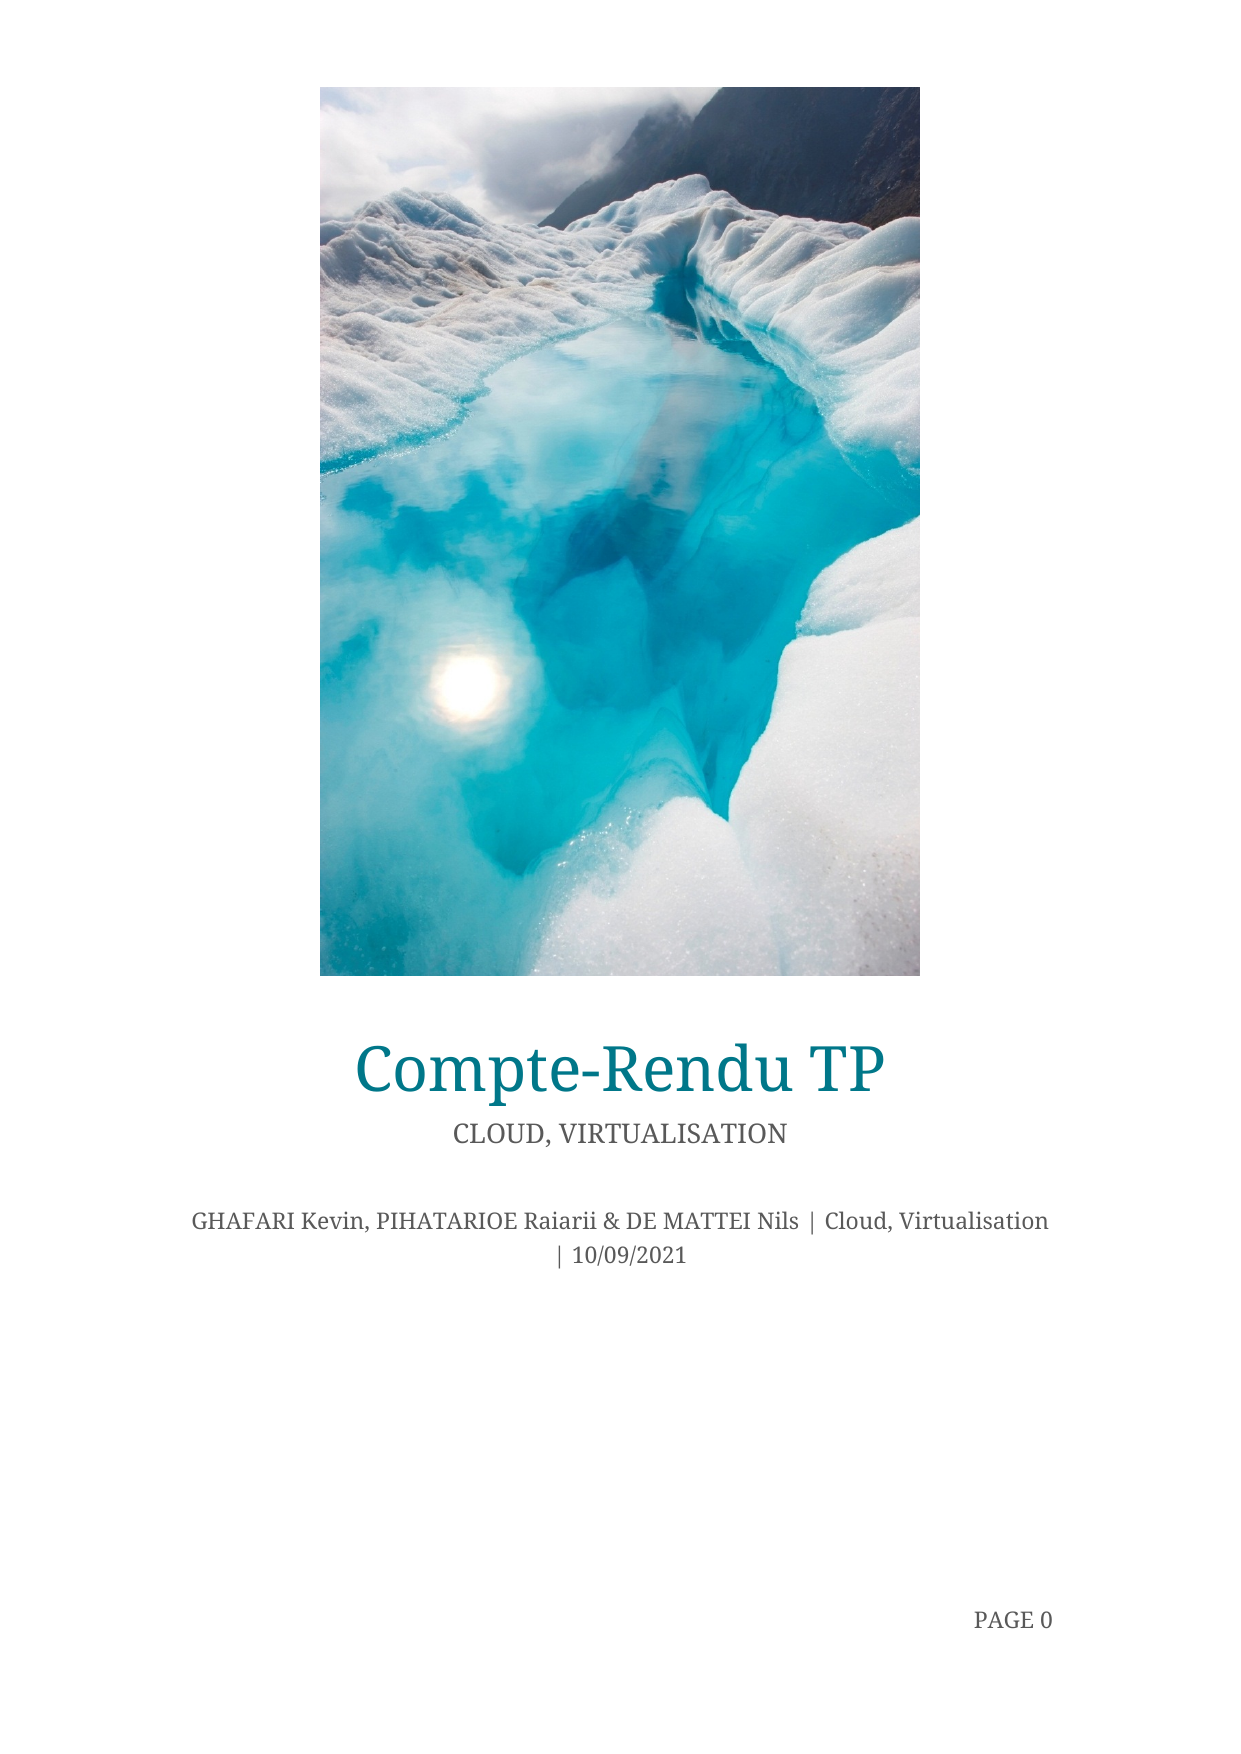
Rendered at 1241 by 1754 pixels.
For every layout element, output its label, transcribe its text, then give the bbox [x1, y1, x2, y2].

text CLOUD, Virtualisation [187, 1114, 1053, 1151]
text GHAFARI Kevin, PIHATARIOE Raiarii & DE MATTEI Nils | Cloud, Virtualisation | 10/09/2021 [187, 1205, 1053, 1270]
text Compte-Rendu TP [187, 1025, 1053, 1110]
